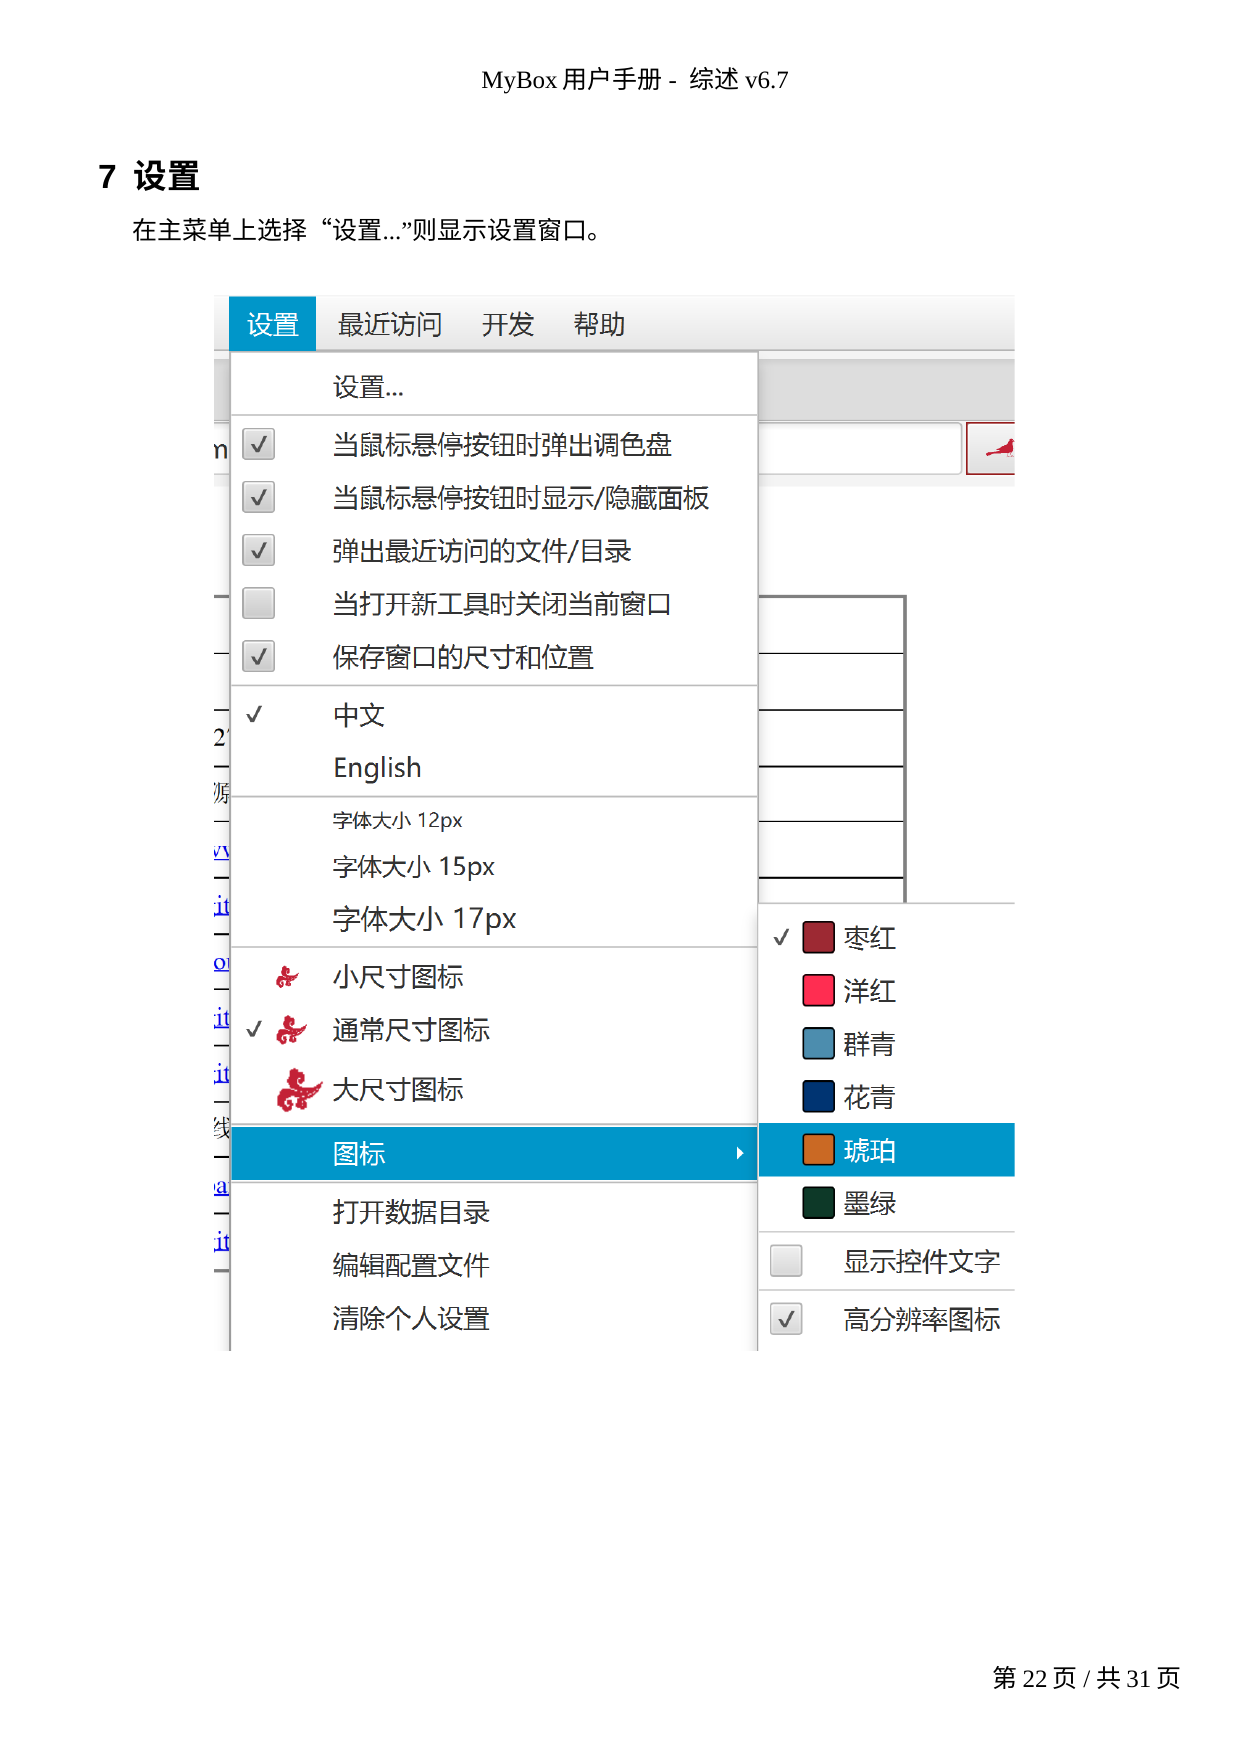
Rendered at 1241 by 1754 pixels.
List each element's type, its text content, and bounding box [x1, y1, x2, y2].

picture [213, 294, 1015, 1351]
text 在主菜单上选择“设置...”则显示设置窗口。 [88, 211, 1181, 247]
picture [362, 1142, 366, 1165]
picture [804, 1135, 834, 1164]
picture [878, 1141, 894, 1162]
picture [847, 1141, 854, 1160]
subtitle 设置 [88, 150, 1181, 198]
